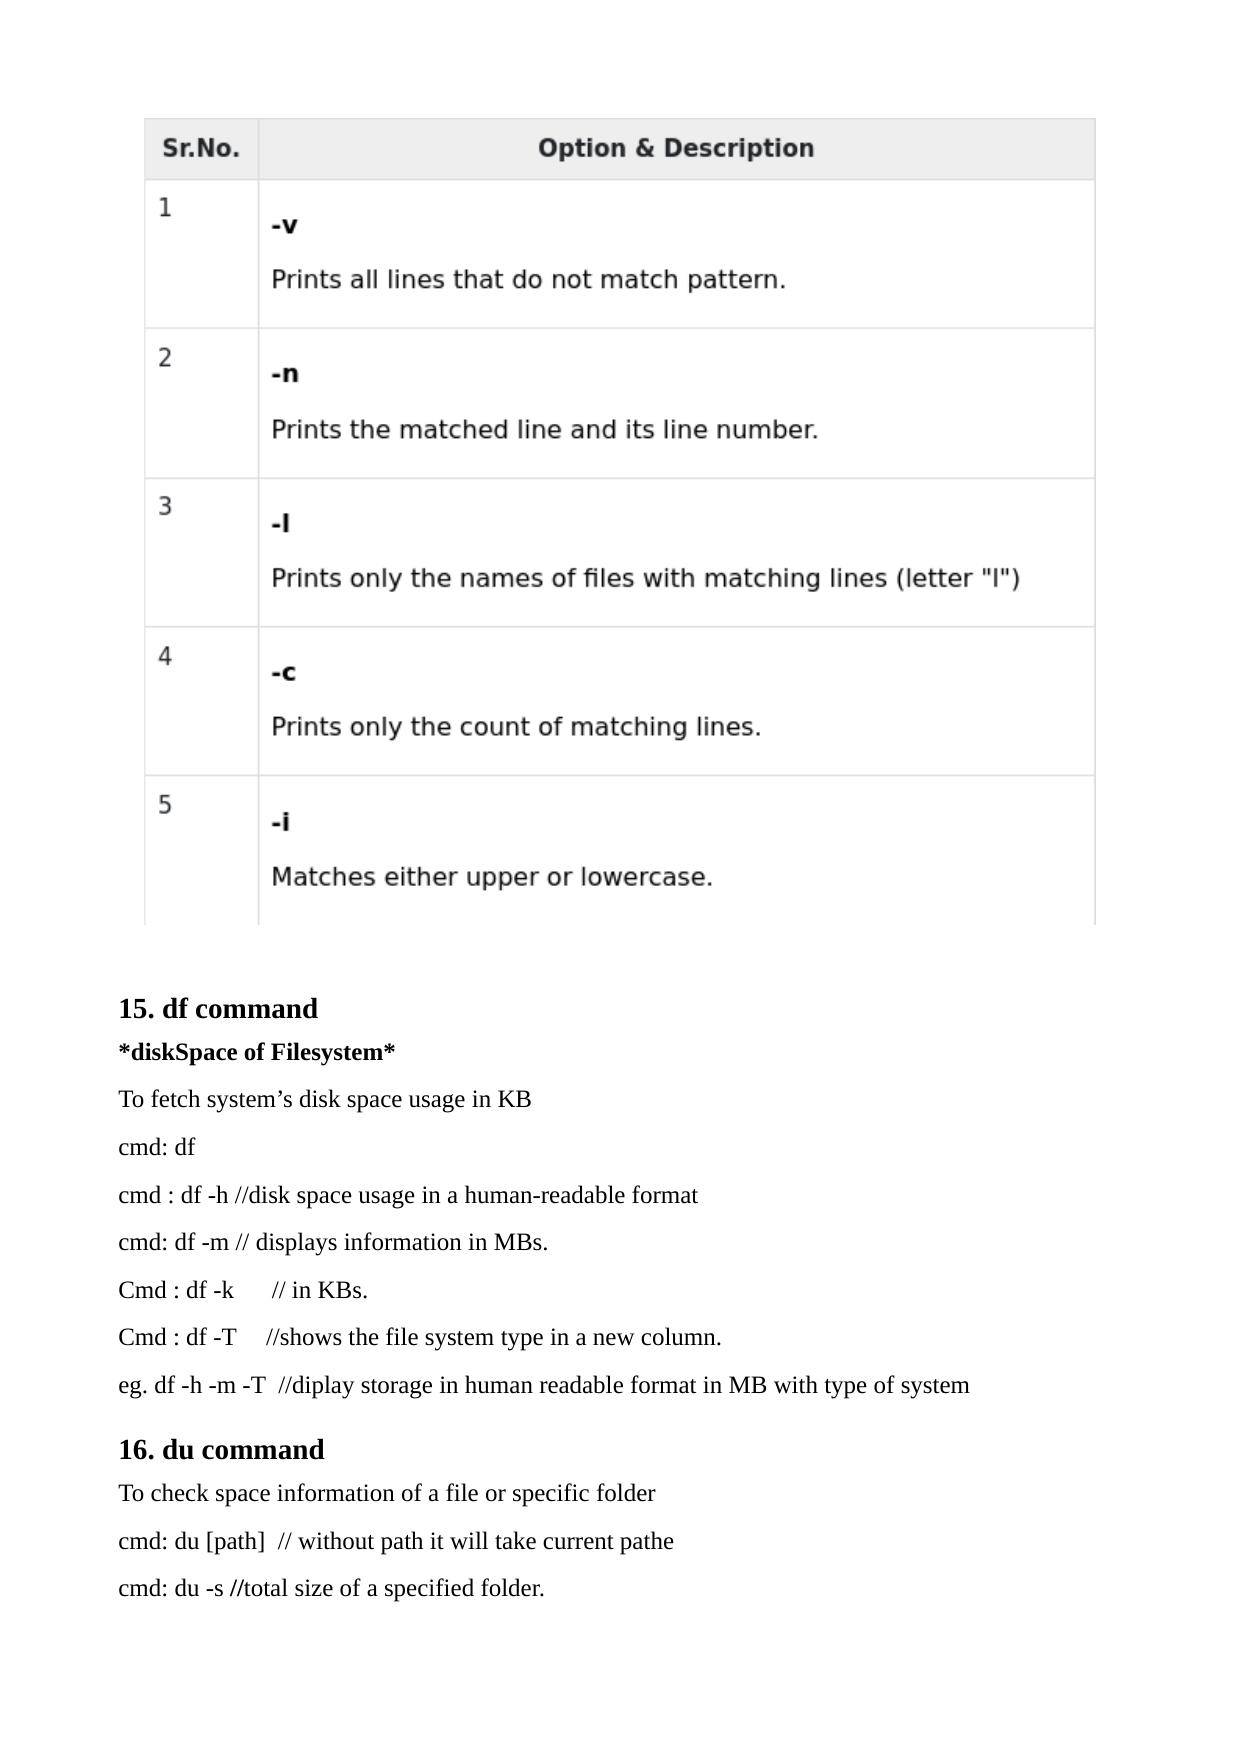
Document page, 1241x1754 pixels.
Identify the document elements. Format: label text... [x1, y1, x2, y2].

text *diskSpace of Filesystem* [118, 1037, 1122, 1066]
text Cmd : df -k // in KBs. [118, 1275, 1122, 1304]
subtitle 15. df command [118, 991, 1122, 1024]
text cmd: du -s //total size of a specified folder. [118, 1573, 1122, 1602]
text cmd: du [path] // without path it will take current pathe [118, 1526, 1122, 1555]
picture [144, 118, 1096, 925]
text cmd: df -m // displays information in MBs. [118, 1227, 1122, 1256]
text cmd : df -h //disk space usage in a human-readable format [118, 1180, 1122, 1208]
text To check space information of a file or specific folder [118, 1478, 1122, 1507]
text To fetch system’s disk space usage in KB [118, 1084, 1122, 1113]
subtitle 16. du command [118, 1432, 1122, 1466]
text Cmd : df -T //shows the file system type in a new column. [118, 1322, 1122, 1351]
text eg. df -h -m -T //diplay storage in human readable format in MB with type of system [118, 1370, 1122, 1399]
text cmd: df [118, 1132, 1122, 1161]
